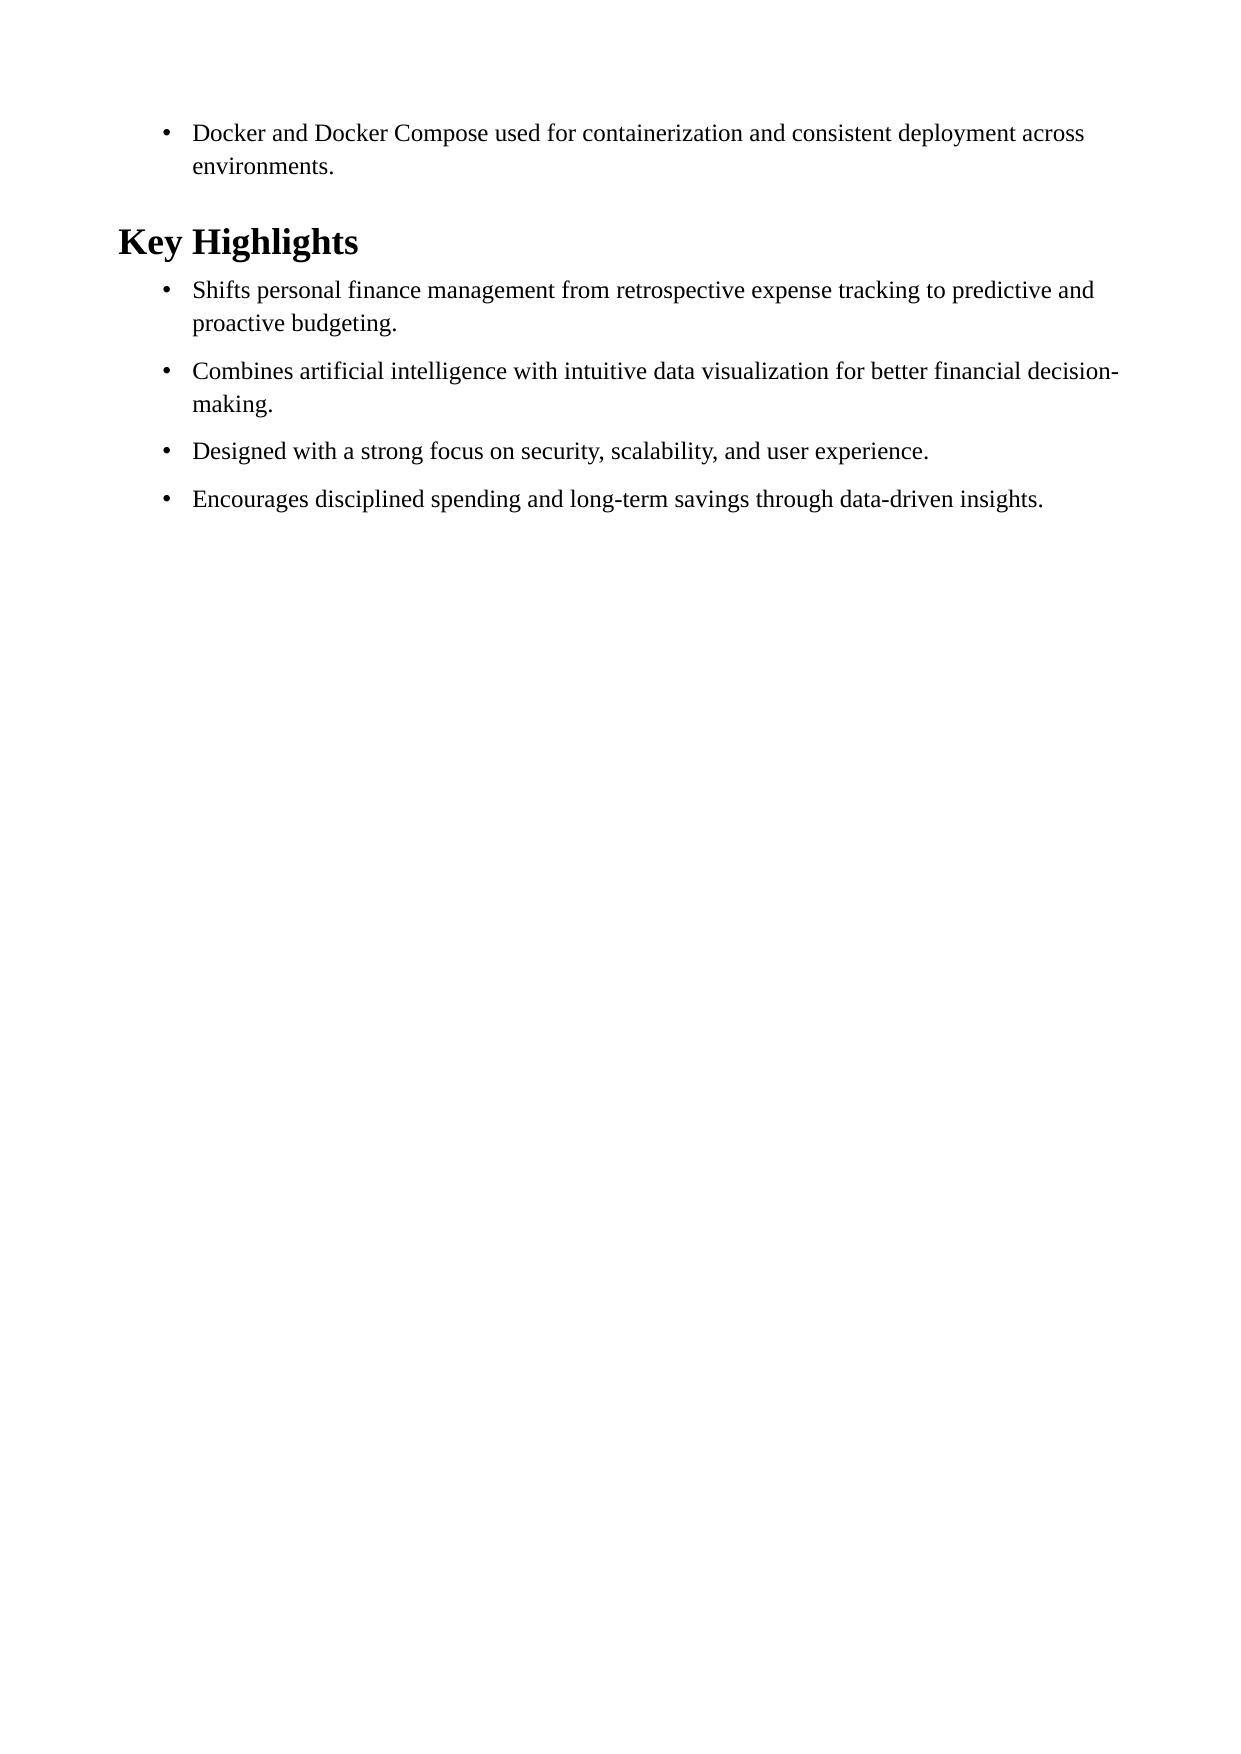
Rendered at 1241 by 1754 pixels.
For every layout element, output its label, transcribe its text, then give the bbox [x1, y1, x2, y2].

list Encourages disciplined spending and long-term savings through data-driven insights. [162, 484, 1122, 513]
list Combines artificial intelligence with intuitive data visualization for better financial decision-making. [162, 356, 1122, 418]
list Docker and Docker Compose used for containerization and consistent deployment across environments. [162, 118, 1122, 180]
list Designed with a strong focus on security, scalability, and user experience. [162, 436, 1122, 465]
subtitle Key Highlights [118, 219, 1122, 263]
list Shifts personal finance management from retrospective expense tracking to predictive and proactive budgeting. [162, 275, 1122, 337]
